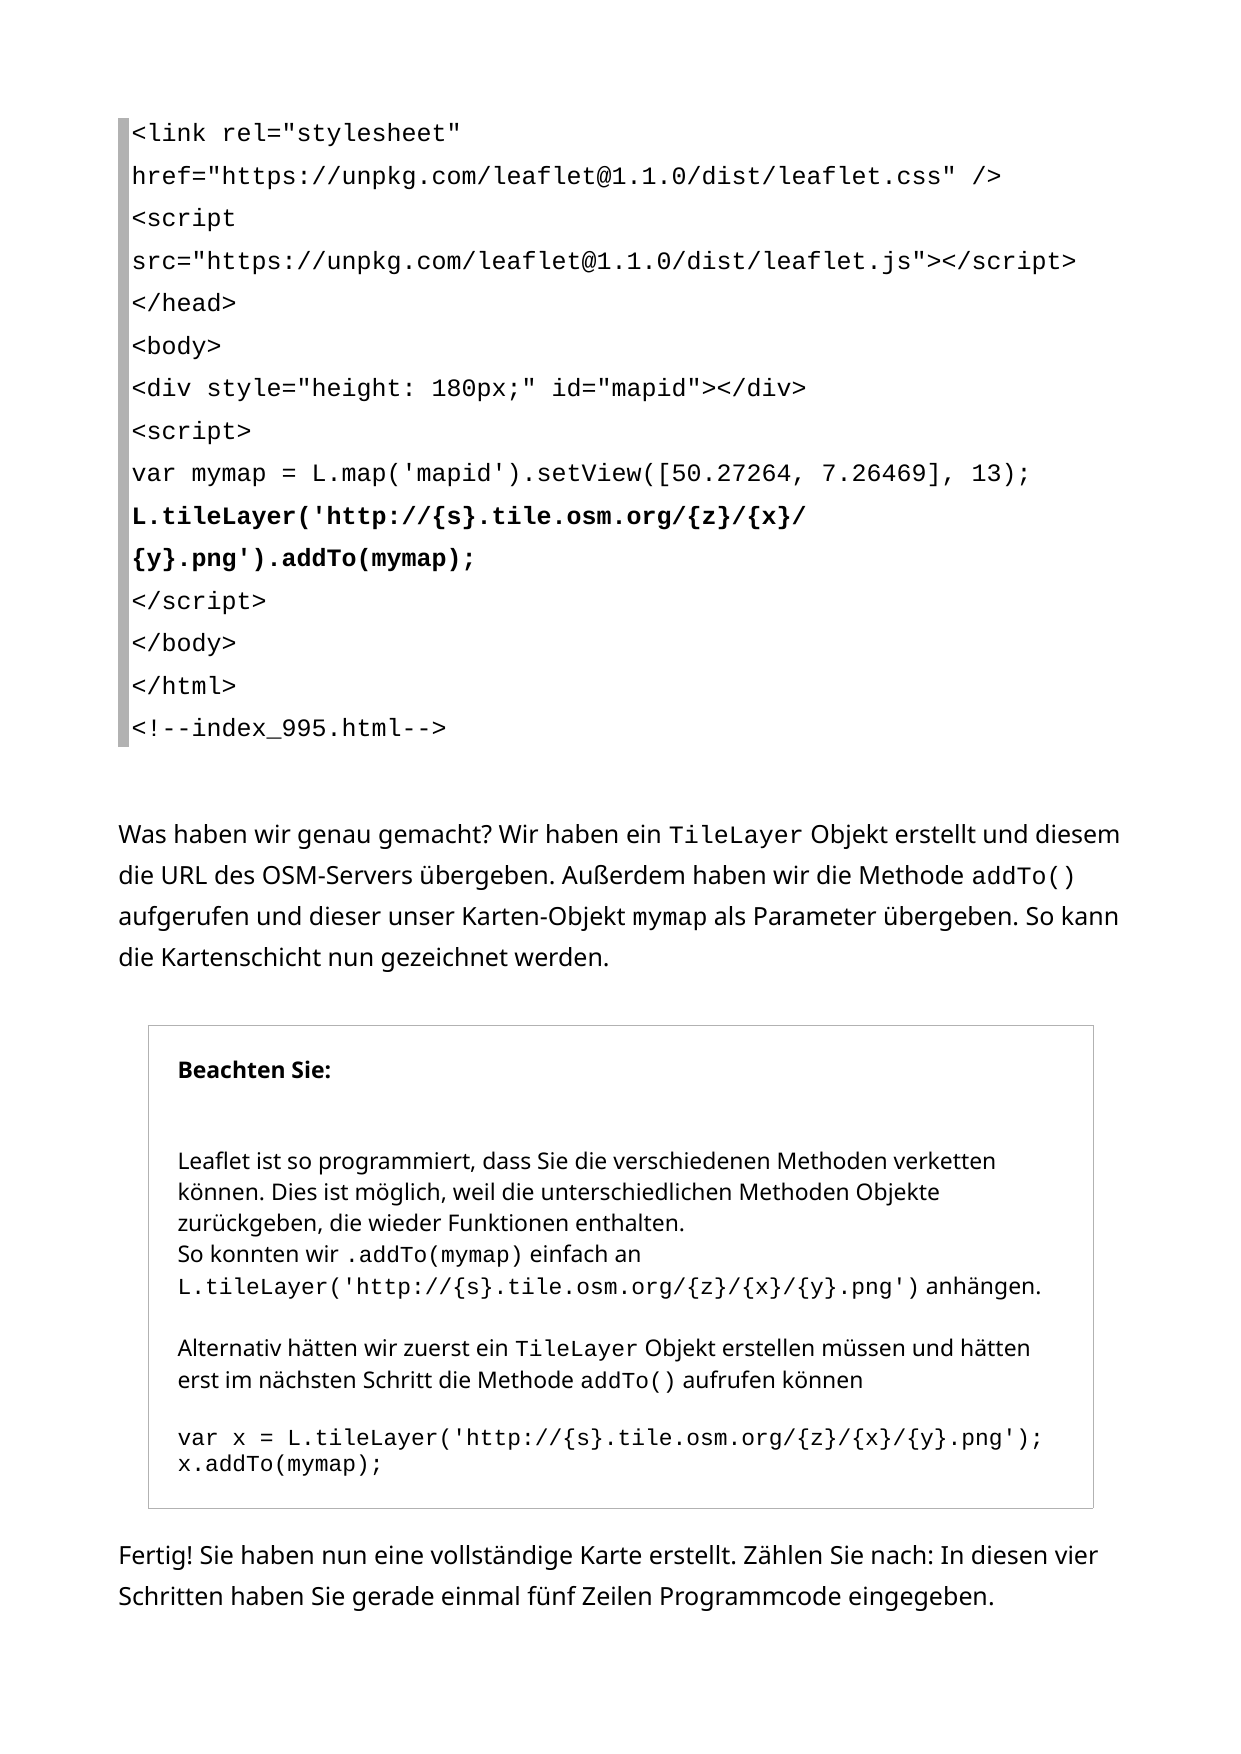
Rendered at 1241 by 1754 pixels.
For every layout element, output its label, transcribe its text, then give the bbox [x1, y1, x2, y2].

text <div style="height: 180px;" id="mapid"></div> [129, 373, 1122, 404]
text Was haben wir genau gemacht? Wir haben ein TileLayer Objekt erstellt und diesem die URL des OSM-Servers übergeben. Außerdem haben wir die Methode addTo() aufgerufen und dieser unser Karten-Objekt mymap als Parameter übergeben. So kann die Kartenschicht nun gezeichnet werden. [118, 817, 1122, 974]
text <!--index_995.html--> [129, 713, 1122, 747]
text Leaflet ist so programmiert, dass Sie die verschiedenen Methoden verketten können. Dies ist möglich, weil die unterschiedlichen Methoden Objekte zurückgeben, die wieder Funktionen enthalten. So konnten wir .addTo(mymap) einfach an L.tileLayer('http://{s}.tile.osm.org/{z}/{x}/{y}.png') anhängen. Alternativ hätten wir zuerst ein TileLayer Objekt erstellen müssen und hätten erst im nächsten Schritt die Methode addTo() aufrufen können var x = L.tileLayer('http://{s}.tile.osm.org/{z}/{x}/{y}.png'); x.addTo(mymap); [149, 1115, 1093, 1508]
text <script> [129, 416, 1122, 447]
text <link rel="stylesheet" href="https://unpkg.com/leaflet@1.1.0/dist/leaflet.css" /> [129, 118, 1122, 192]
text Fertig! Sie haben nun eine vollständige Karte erstellt. Zählen Sie nach: In diesen vier Schritten haben Sie gerade einmal fünf Zeilen Programmcode eingegeben. [118, 1537, 1122, 1612]
text Beachten Sie: [149, 1026, 1093, 1086]
text </html> [129, 671, 1122, 702]
text </script> [129, 586, 1122, 617]
text <body> [129, 331, 1122, 362]
text </body> [129, 628, 1122, 659]
text </head> [129, 288, 1122, 319]
text var mymap = L.map('mapid').setView([50.27264, 7.26469], 13); [129, 458, 1122, 489]
text L.tileLayer('http://{s}.tile.osm.org/{z}/{x}/{y}.png').addTo(mymap); [129, 501, 1122, 574]
text <script src="https://unpkg.com/leaflet@1.1.0/dist/leaflet.js"></script> [129, 203, 1122, 277]
